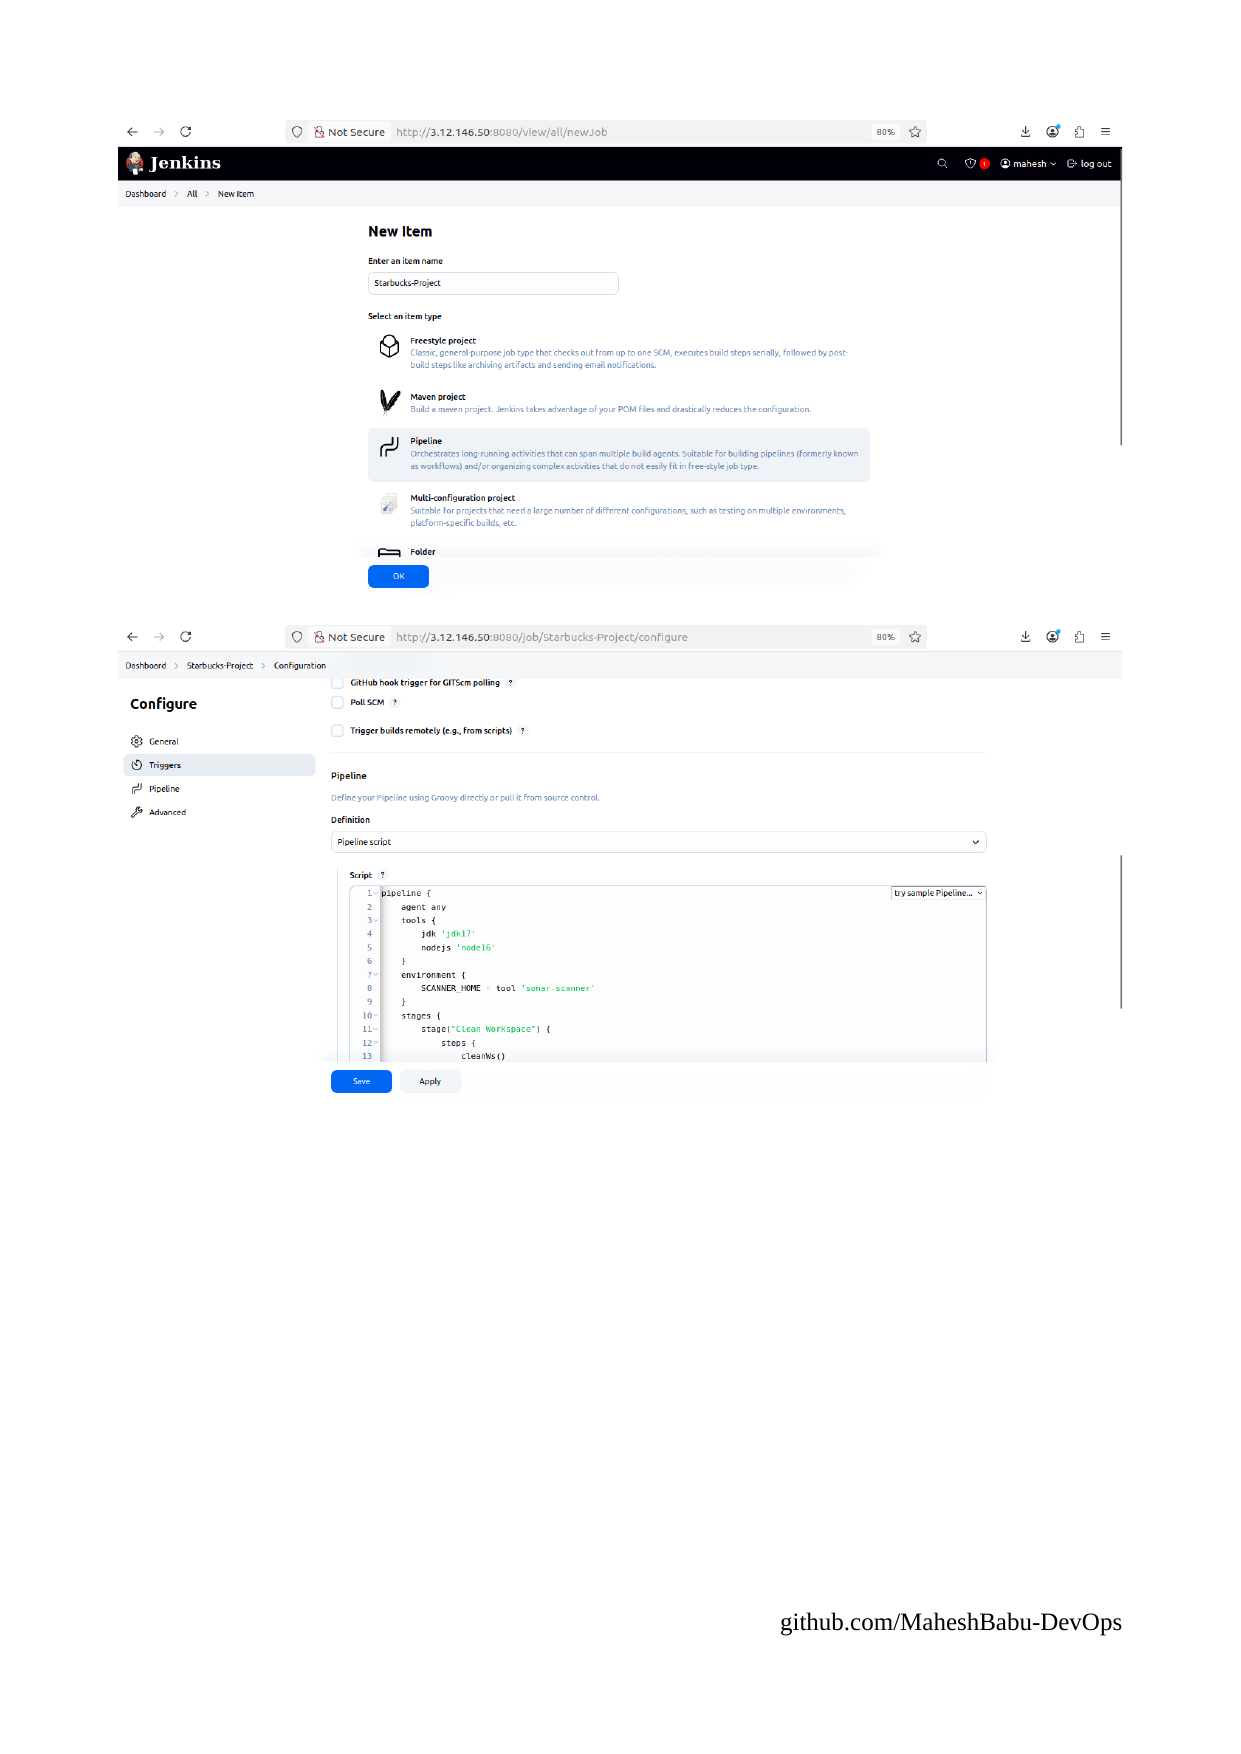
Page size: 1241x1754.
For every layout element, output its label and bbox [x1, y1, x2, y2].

picture [118, 118, 1123, 595]
picture [118, 623, 1123, 1100]
